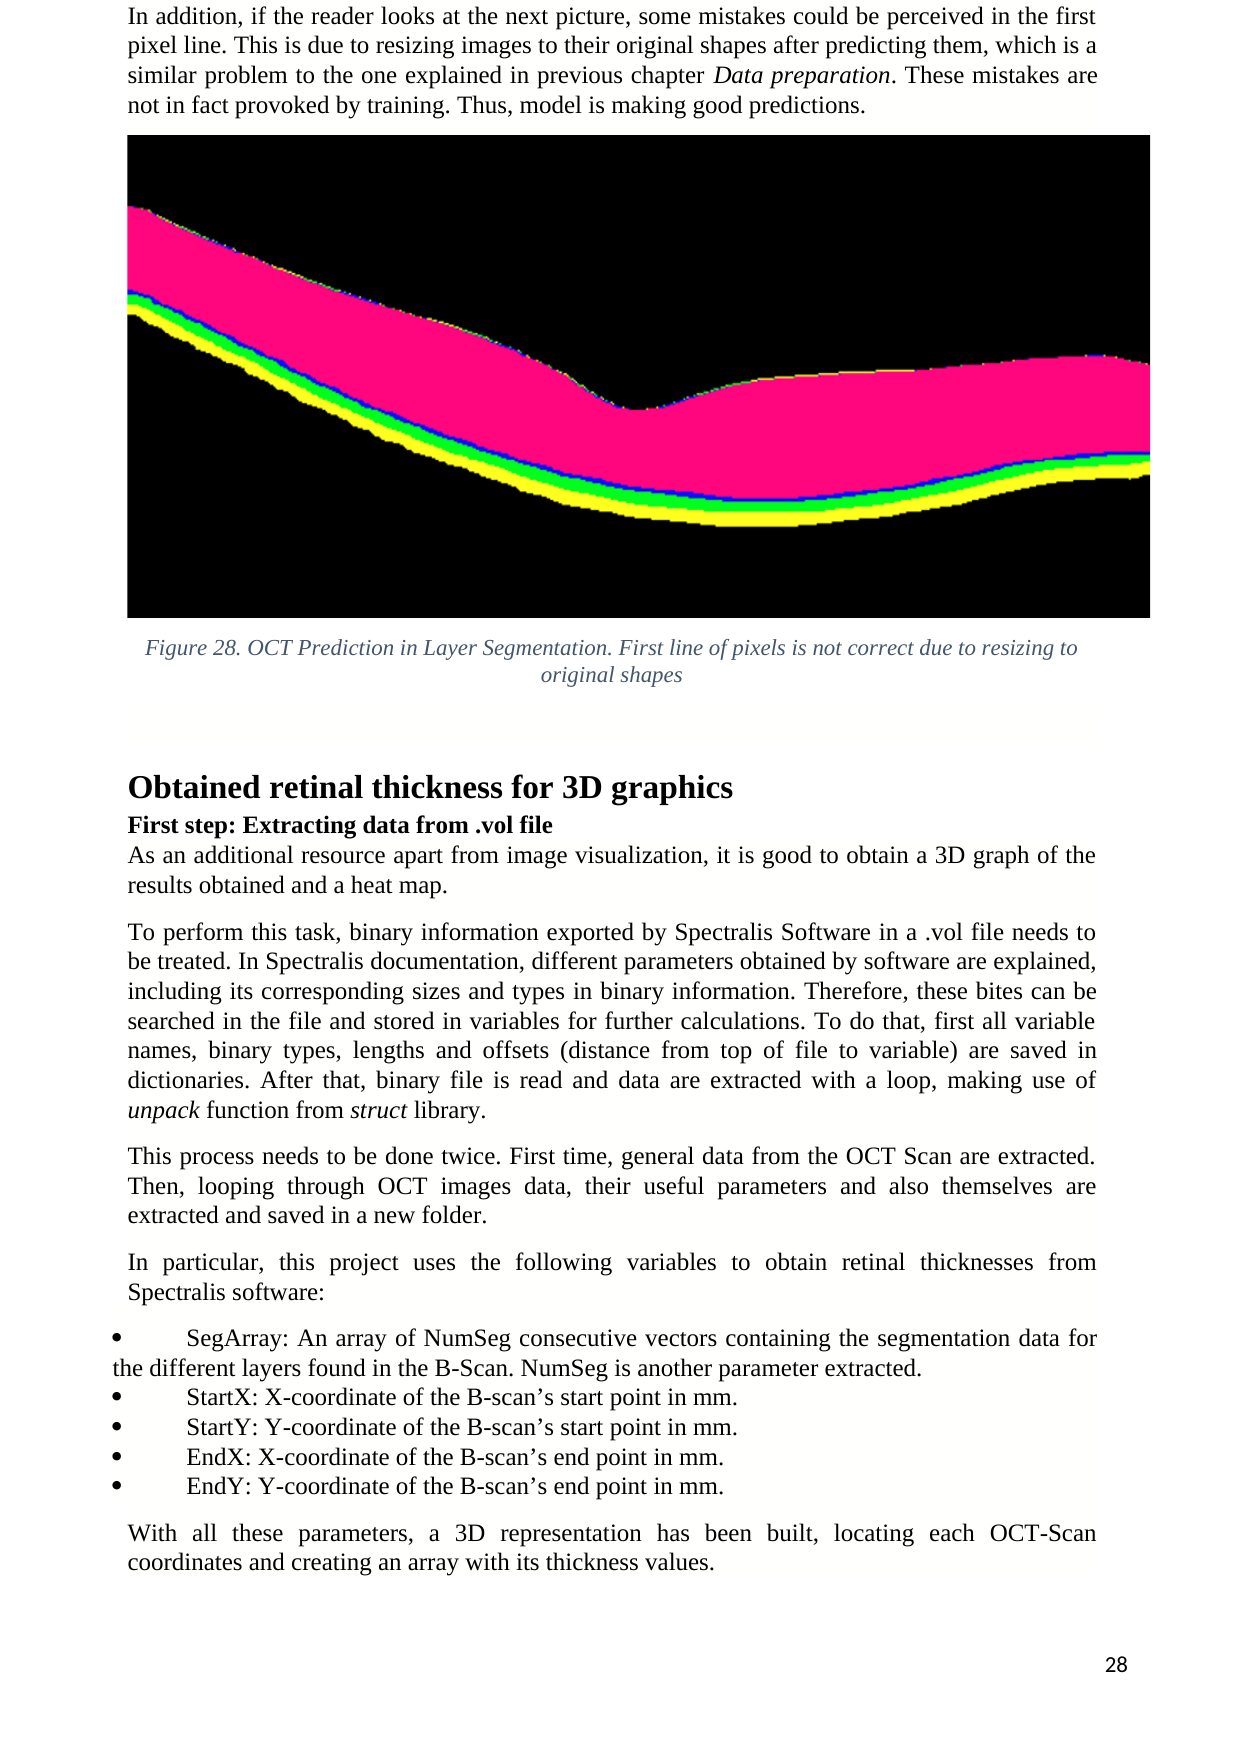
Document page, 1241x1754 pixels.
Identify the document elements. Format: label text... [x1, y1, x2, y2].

subtitle First step: Extracting data from .vol file [127, 810, 1098, 839]
text Figure 28. OCT Prediction in Layer Segmentation. First line of pixels is not correct due to resizing to original shapes [127, 634, 1098, 687]
text To perform this task, binary information exported by Spectralis Software in a .vol file needs to be treated. In Spectralis documentation, different parameters obtained by software are explained, including its corresponding sizes and types in binary information. Therefore, these bites can be searched in the file and stored in variables for further calculations. To do that, first all variable names, binary types, lengths and offsets (distance from top of file to variable) are saved in dictionaries. After that, binary file is read and data are extracted with a loop, making use of unpack function from struct library. [127, 916, 1098, 1123]
list EndX: X-coordinate of the B-scan’s end point in mm. [112, 1441, 1098, 1470]
text In particular, this project uses the following variables to obtain retinal thicknesses from Spectralis software: [127, 1246, 1098, 1305]
text This process needs to be done twice. First time, general data from the OCT Scan are extracted. Then, looping through OCT images data, their useful parameters and also themselves are extracted and saved in a new folder. [127, 1140, 1098, 1229]
text With all these parameters, a 3D representation has been built, locating each OCT-Scan coordinates and creating an array with its thickness values. [127, 1517, 1098, 1576]
list EndY: Y-coordinate of the B-scan’s end point in mm. [112, 1470, 1098, 1500]
text As an additional resource apart from image visualization, it is good to obtain a 3D graph of the results obtained and a heat map. [127, 840, 1098, 899]
list SegArray: An array of NumSeg consecutive vectors containing the segmentation data for the different layers found in the B-Scan. NumSeg is another parameter extracted. [112, 1322, 1098, 1381]
list StartX: X-coordinate of the B-scan’s start point in mm. [112, 1381, 1098, 1411]
subtitle Obtained retinal thickness for 3D graphics [127, 767, 1098, 806]
text In addition, if the reader looks at the next picture, some mistakes could be perceived in the first pixel line. This is due to resizing images to their original shapes after predicting them, which is a similar problem to the one explained in previous chapter Data preparation. These mistakes are not in fact provoked by training. Thus, model is making good predictions. [127, 0, 1098, 119]
list StartY: Y-coordinate of the B-scan’s start point in mm. [112, 1411, 1098, 1441]
